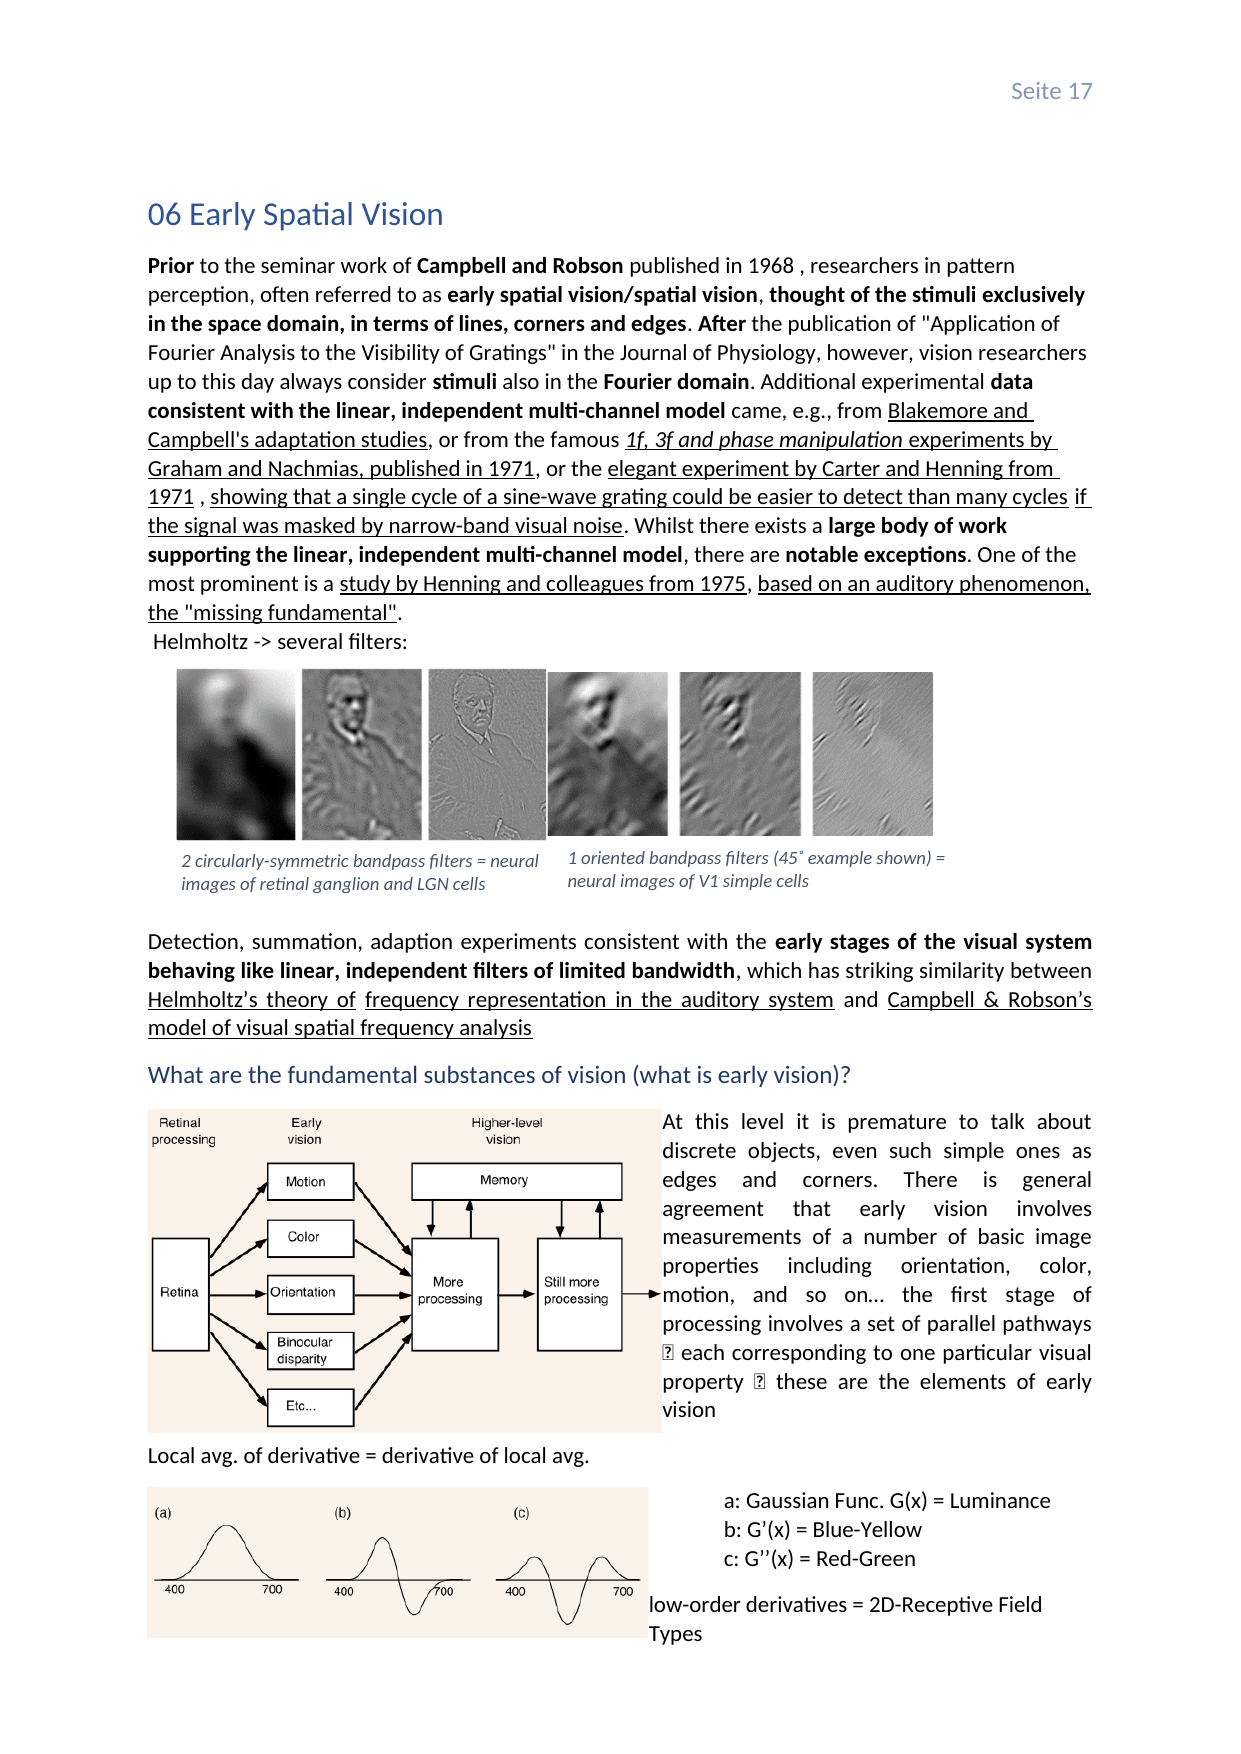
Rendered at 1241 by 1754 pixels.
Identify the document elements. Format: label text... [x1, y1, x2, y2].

subtitle What are the fundamental substances of vision (what is early vision)? [148, 1059, 1093, 1089]
text 2 circularly-symmetric bandpass filters = neural images of retinal ganglion and LGN cells [181, 849, 551, 895]
text Helmholtz -> several filters: [148, 627, 1093, 655]
list a: Gaussian Func. G(x) = Luminance [649, 1487, 1093, 1515]
list b: G’(x) = Blue-Yellow [649, 1516, 1093, 1543]
text Local avg. of derivative = derivative of local avg. [148, 1441, 1093, 1469]
subtitle 06 Early Spatial Vision [148, 193, 1093, 234]
text Prior to the seminar work of Campbell and Robson published in 1968 , researchers in pattern perception, often referred to as early spatial vision/spatial vision, thought of the stimuli exclusively in the space domain, in terms of lines, corners and edges. After the publication of "Application of Fourier Analysis to the Visibility of Gratings" in the Journal of Physiology, however, vision researchers up to this day always consider stimuli also in the Fourier domain. Additional experimental data consistent with the linear, independent multi-channel model came, e.g., from Blakemore and Campbell's adaptation studies, or from the famous 1f, 3f and phase manipulation experiments by Graham and Nachmias, published in 1971, or the elegant experiment by Carter and Henning from 1971 , showing that a single cycle of a sine-wave grating could be easier to detect than many cycles if the signal was masked by narrow-band visual noise. Whilst there exists a large body of work supporting the linear, independent multi-channel model, there are notable exceptions. One of the most prominent is a study by Henning and colleagues from 1975, based on an auditory phenomenon, the "missing fundamental". [148, 252, 1093, 626]
text Detection, summation, adaption experiments consistent with the early stages of the visual system behaving like linear, independent filters of limited bandwidth, which has striking similarity between Helmholtz’s theory of frequency representation in the auditory system and Campbell & Robson’s model of visual spatial frequency analysis [148, 927, 1093, 1042]
list c: G’’(x) = Red-Green [649, 1544, 1093, 1572]
text At this level it is premature to talk about discrete objects, even such simple ones as edges and corners. There is general agreement that early vision involves measurements of a number of basic image properties including orientation, color, motion, and so on… the first stage of processing involves a set of parallel pathways  each corresponding to one particular visual property  these are the elements of early vision [148, 1107, 1093, 1424]
text low-order derivatives = 2D-Receptive Field Types [148, 1590, 1093, 1647]
text 1 oriented bandpass filters (45˚ example shown) = neural images of V1 simple cells [567, 846, 954, 892]
